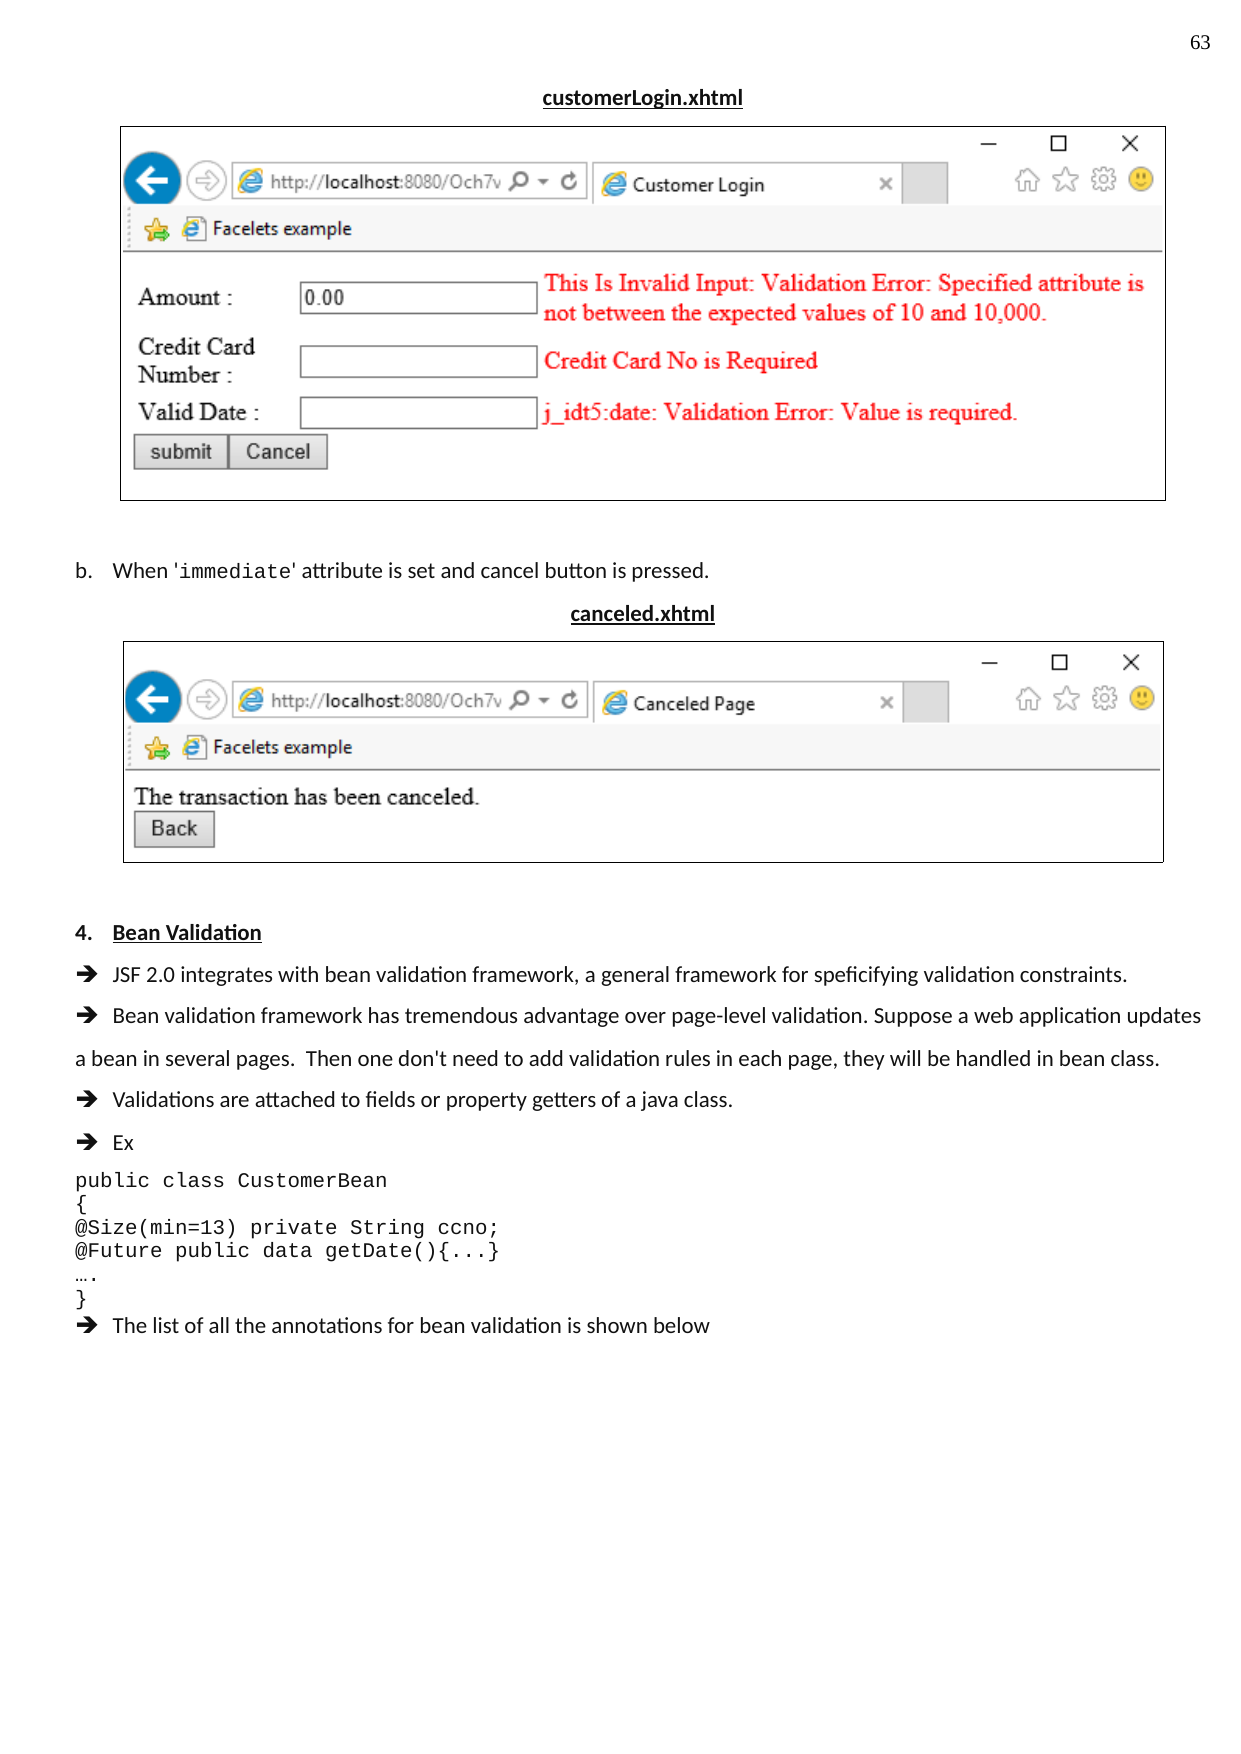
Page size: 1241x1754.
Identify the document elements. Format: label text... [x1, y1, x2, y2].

list The list of all the annotations for bean validation is shown below [75, 1311, 1211, 1339]
list Validations are attached to fields or property getters of a java class. [75, 1086, 1211, 1114]
list JSF 2.0 integrates with bean validation framework, a general framework for speficifying validation constraints. [75, 960, 1211, 988]
text customerLogin.xhtml [75, 83, 1211, 112]
text @Size(min=13) private String ccno; [75, 1217, 1211, 1241]
list { [75, 1193, 1211, 1217]
text @Future public data getDate(){...} [75, 1241, 1211, 1264]
text } [75, 1288, 1211, 1311]
text 4. Bean Validation [75, 918, 1211, 946]
text …. [75, 1264, 1211, 1288]
text canceled.xhtml [75, 599, 1211, 627]
list Ex [75, 1128, 1211, 1156]
list Bean validation framework has tremendous advantage over page-level validation. Suppose a web application updates a bean in several pages. Then one don't need to add validation rules in each page, they will be handled in bean class. [75, 1002, 1211, 1072]
list public class CustomerBean [75, 1169, 1211, 1193]
text b. When 'immediate' attribute is set and cancel button is pressed. [75, 557, 1211, 585]
